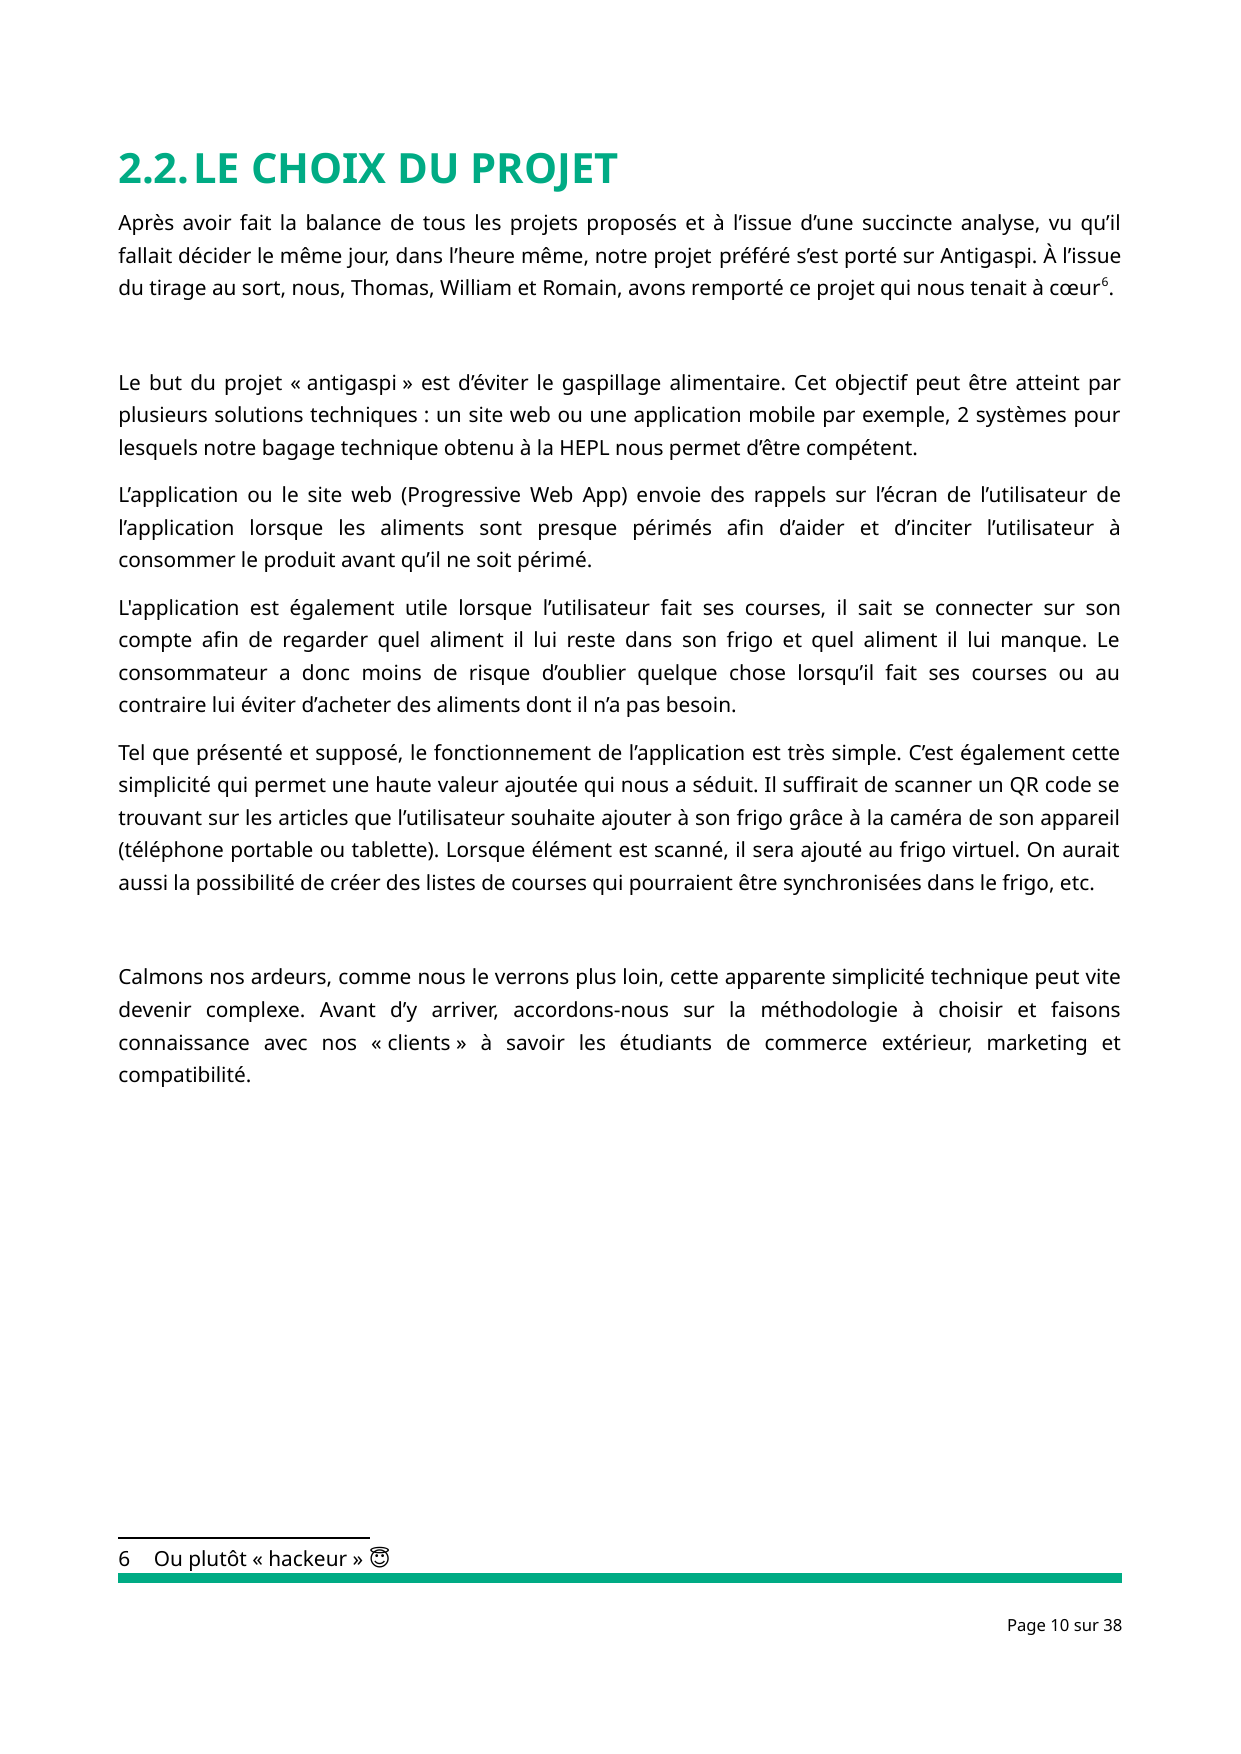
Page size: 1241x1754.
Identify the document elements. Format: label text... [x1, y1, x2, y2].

text Après avoir fait la balance de tous les projets proposés et à l’issue d’une succincte analyse, vu qu’il fallait décider le même jour, dans l’heure même, notre projet préféré s’est porté sur Antigaspi. À l’issue du tirage au sort, nous, Thomas, William et Romain, avons remporté ce projet qui nous tenait à cœur. [118, 208, 1122, 302]
text Calmons nos ardeurs, comme nous le verrons plus loin, cette apparente simplicité technique peut vite devenir complexe. Avant d’y arriver, accordons-nous sur la méthodologie à choisir et faisons connaissance avec nos « clients » à savoir les étudiants de commerce extérieur, marketing et compatibilité. [118, 962, 1122, 1089]
text Ou plutôt « hackeur » 😇 [118, 1544, 1122, 1573]
subtitle Le choix du projet [118, 139, 1122, 196]
text Le but du projet « antigaspi » est d’éviter le gaspillage alimentaire. Cet objectif peut être atteint par plusieurs solutions techniques : un site web ou une application mobile par exemple, 2 systèmes pour lesquels notre bagage technique obtenu à la HEPL nous permet d’être compétent. [118, 368, 1122, 461]
text L’application ou le site web (Progressive Web App) envoie des rappels sur l’écran de l’utilisateur de l’application lorsque les aliments sont presque périmés afin d’aider et d’inciter l’utilisateur à consommer le produit avant qu’il ne soit périmé. [118, 480, 1122, 574]
text L'application est également utile lorsque l’utilisateur fait ses courses, il sait se connecter sur son compte afin de regarder quel aliment il lui reste dans son frigo et quel aliment il lui manque. Le consommateur a donc moins de risque d’oublier quelque chose lorsqu’il fait ses courses ou au contraire lui éviter d’acheter des aliments dont il n’a pas besoin. [118, 593, 1122, 719]
text Tel que présenté et supposé, le fonctionnement de l’application est très simple. C’est également cette simplicité qui permet une haute valeur ajoutée qui nous a séduit. Il suffirait de scanner un QR code se trouvant sur les articles que l’utilisateur souhaite ajouter à son frigo grâce à la caméra de son appareil (téléphone portable ou tablette). Lorsque élément est scanné, il sera ajouté au frigo virtuel. On aurait aussi la possibilité de créer des listes de courses qui pourraient être synchronisées dans le frigo, etc. [118, 738, 1122, 896]
